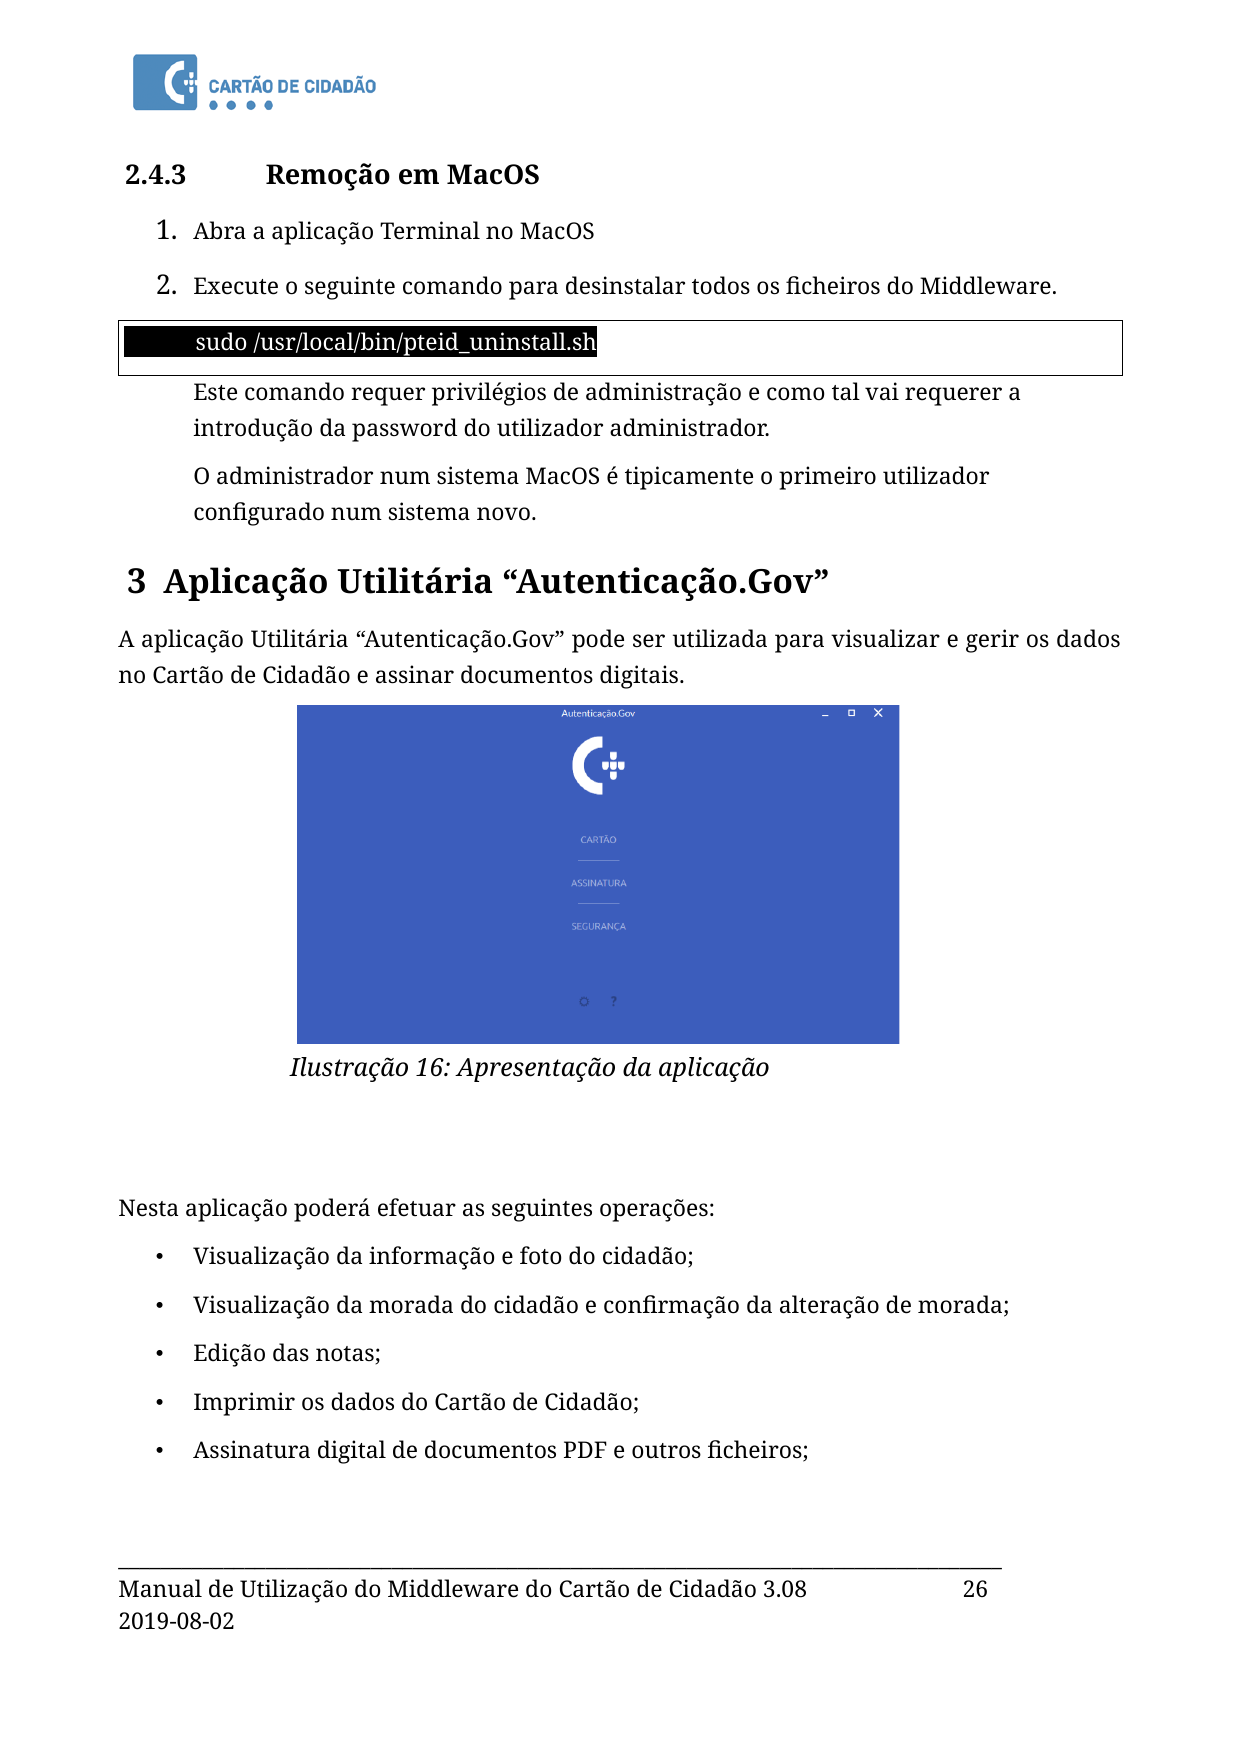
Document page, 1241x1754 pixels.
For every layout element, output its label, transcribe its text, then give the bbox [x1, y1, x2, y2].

subtitle Aplicação Utilitária “Autenticação.Gov” [118, 557, 1122, 604]
text Nesta aplicação poderá efetuar as seguintes operações: [118, 1192, 1122, 1223]
list O administrador num sistema MacOS é tipicamente o primeiro utilizador configurado num sistema novo. [156, 460, 1122, 527]
list Execute o seguinte comando para desinstalar todos os ficheiros do Middleware. [156, 265, 1122, 302]
table_header sudo /usr/local/bin/pteid_uninstall.sh [119, 321, 1122, 375]
list Visualização da morada do cidadão e confirmação da alteração de morada; [156, 1289, 1122, 1320]
text A aplicação Utilitária “Autenticação.Gov” pode ser utilizada para visualizar e gerir os dados no Cartão de Cidadão e assinar documentos digitais. [118, 623, 1122, 690]
list Edição das notas; [156, 1337, 1122, 1368]
list Abra a aplicação Terminal no MacOS [156, 210, 1122, 247]
subtitle Remoção em MacOS [118, 155, 1122, 192]
picture [130, 47, 423, 118]
list Visualização da informação e foto do cidadão; [156, 1240, 1122, 1272]
list Imprimir os dados do Cartão de Cidadão; [156, 1386, 1122, 1417]
text Ilustração 16: Apresentação da aplicação [290, 711, 907, 1083]
list Este comando requer privilégios de administração e como tal vai requerer a introdução da password do utilizador administrador. [156, 376, 1122, 443]
picture [297, 705, 900, 1044]
list Assinatura digital de documentos PDF e outros ficheiros; [156, 1434, 1122, 1465]
